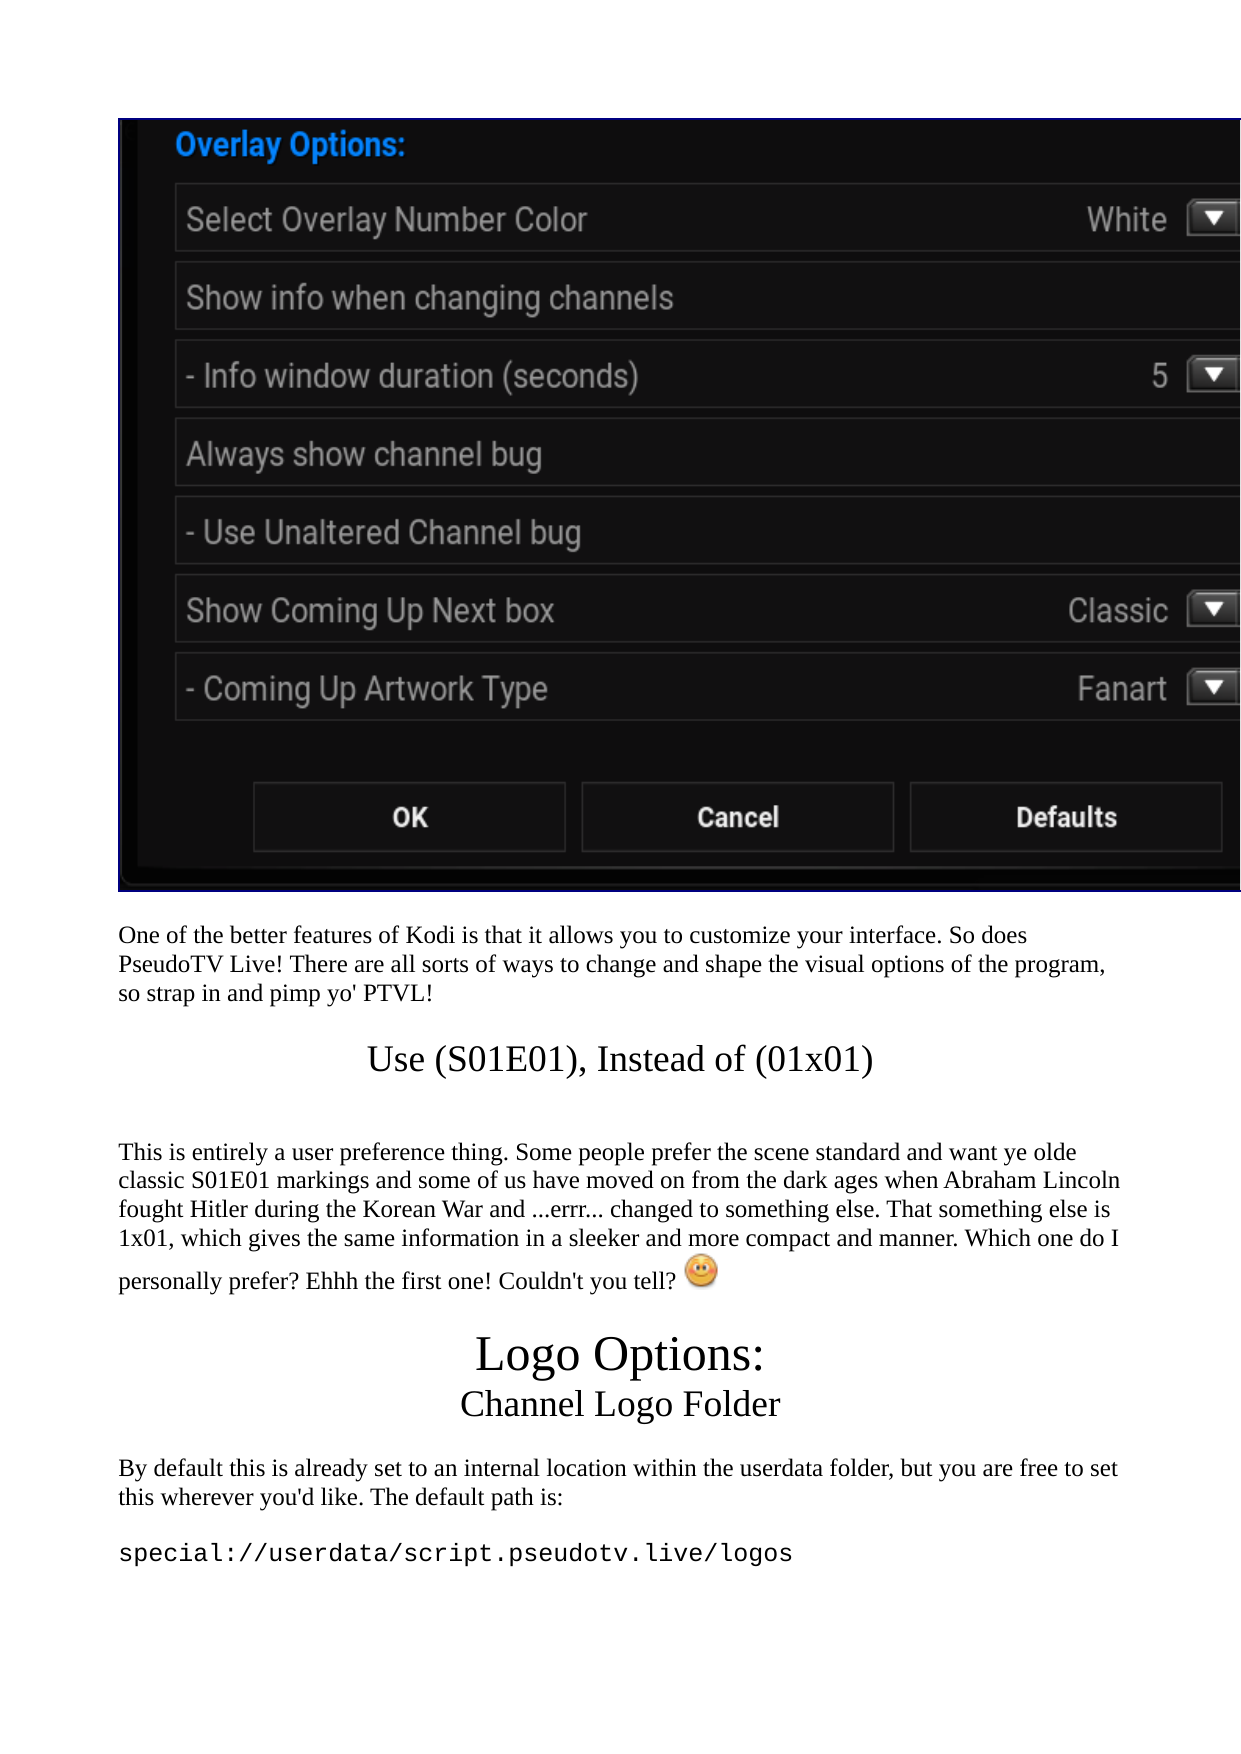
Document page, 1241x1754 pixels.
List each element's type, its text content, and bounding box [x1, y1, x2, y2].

text Use (S01E01), Instead of (01x01) [118, 1036, 1122, 1079]
text Channel Logo Folder [118, 1382, 1122, 1425]
picture [682, 1251, 721, 1290]
text This is entirely a user preference thing. Some people prefer the scene standard and want ye olde classic S01E01 markings and some of us have moved on from the dark ages when Abraham Lincoln fought Hitler during the Korean War and ...errr... changed to something else. That something else is 1x01, which gives the same information in a sleeker and more compact and manner. Which one do I personally prefer? Ehhh the first one! Couldn't you tell? [118, 1079, 1122, 1294]
text Logo Options: [118, 1324, 1122, 1382]
text By default this is already set to an internal location within the userdata folder, but you are free to set this wherever you'd like. The default path is: [118, 1425, 1122, 1511]
text special://userdata/script.pseudotv.live/logos [118, 1540, 1122, 1569]
text One of the better features of Kodi is that it allows you to customize your interface. So does PseudoTV Live! There are all sorts of ways to change and shape the visual options of the program, so strap in and pimp yo' PTVL! [118, 892, 1122, 1007]
picture [120, 120, 1241, 890]
